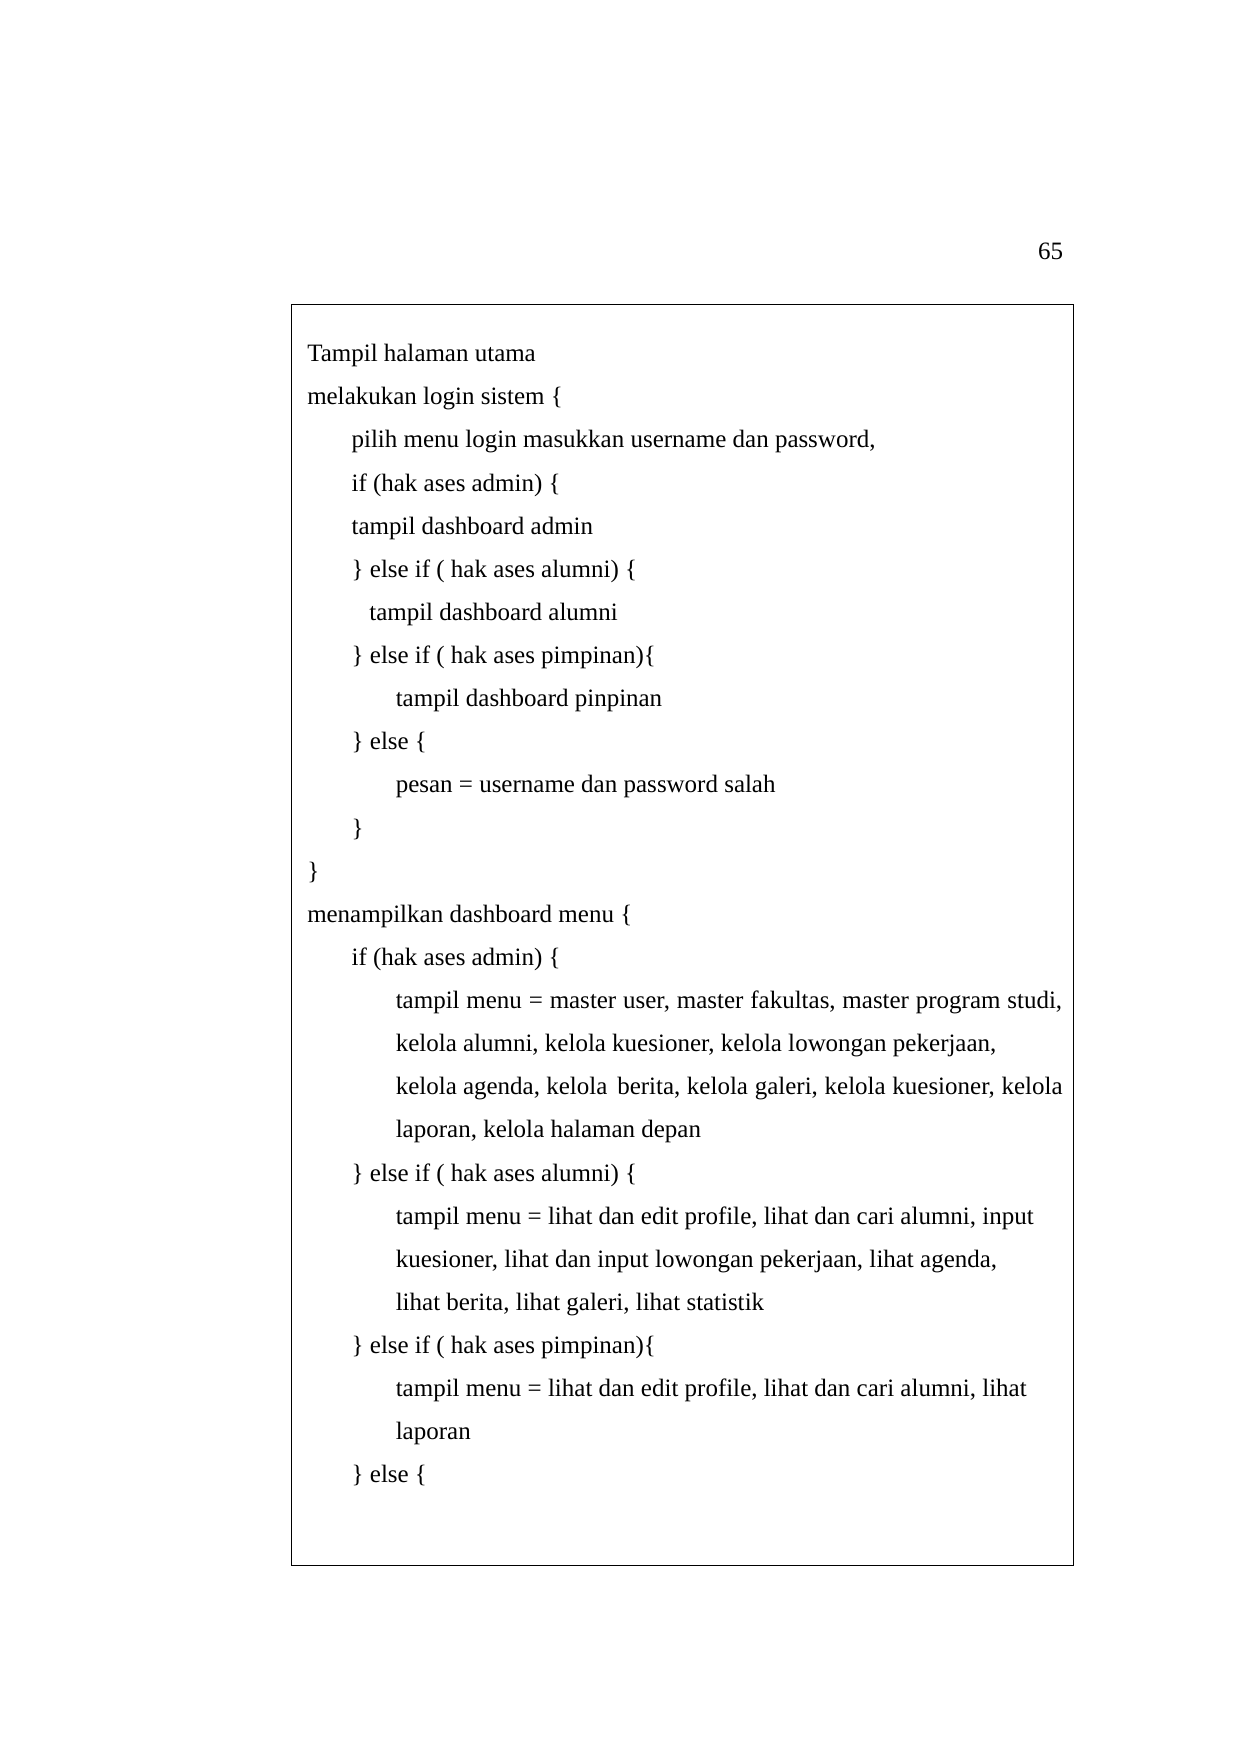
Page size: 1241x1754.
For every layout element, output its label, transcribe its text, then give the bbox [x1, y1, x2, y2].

text tampil dashboard alumni [236, 597, 291, 626]
